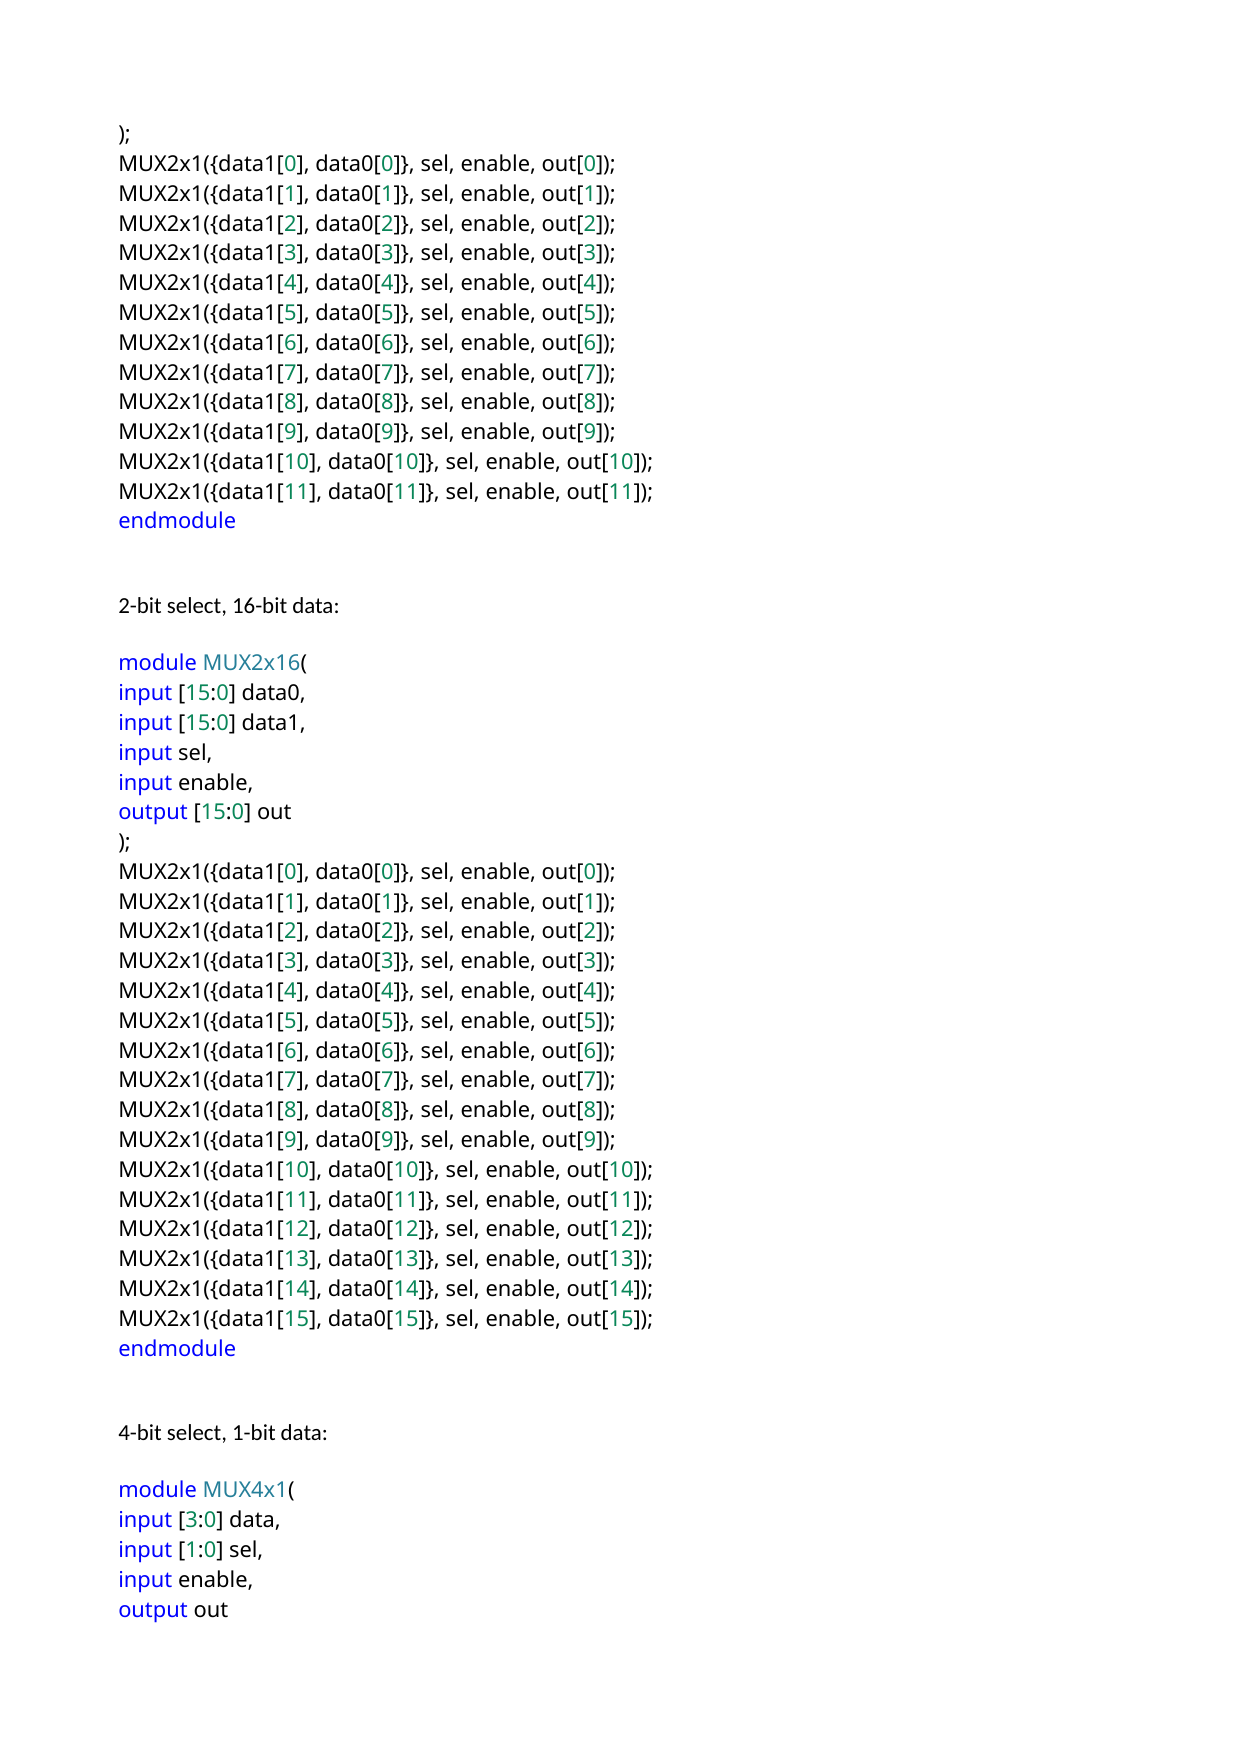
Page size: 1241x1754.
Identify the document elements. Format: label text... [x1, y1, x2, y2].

text MUX2x1({data1[6], data0[6]}, sel, enable, out[6]); [118, 327, 1122, 356]
text MUX2x1({data1[1], data0[1]}, sel, enable, out[1]); [118, 886, 1122, 915]
text MUX2x1({data1[11], data0[11]}, sel, enable, out[11]); [118, 476, 1122, 505]
text MUX2x1({data1[1], data0[1]}, sel, enable, out[1]); [118, 178, 1122, 207]
text MUX2x1({data1[14], data0[14]}, sel, enable, out[14]); [118, 1273, 1122, 1303]
text input enable, [118, 1564, 1122, 1593]
text MUX2x1({data1[12], data0[12]}, sel, enable, out[12]); [118, 1213, 1122, 1243]
text input [3:0] data, [118, 1504, 1122, 1534]
text MUX2x1({data1[4], data0[4]}, sel, enable, out[4]); [118, 267, 1122, 297]
text ); [118, 118, 1122, 148]
text MUX2x1({data1[6], data0[6]}, sel, enable, out[6]); [118, 1034, 1122, 1064]
text MUX2x1({data1[0], data0[0]}, sel, enable, out[0]); [118, 856, 1122, 886]
text MUX2x1({data1[5], data0[5]}, sel, enable, out[5]); [118, 1005, 1122, 1034]
text MUX2x1({data1[11], data0[11]}, sel, enable, out[11]); [118, 1183, 1122, 1213]
text MUX2x1({data1[2], data0[2]}, sel, enable, out[2]); [118, 207, 1122, 237]
text MUX2x1({data1[5], data0[5]}, sel, enable, out[5]); [118, 297, 1122, 327]
text input sel, [118, 737, 1122, 766]
text MUX2x1({data1[10], data0[10]}, sel, enable, out[10]); [118, 1154, 1122, 1183]
text module MUX2x16( [118, 647, 1122, 677]
text MUX2x1({data1[13], data0[13]}, sel, enable, out[13]); [118, 1243, 1122, 1273]
text endmodule [118, 1332, 1122, 1362]
text input [15:0] data1, [118, 707, 1122, 737]
text ); [118, 826, 1122, 856]
text 4-bit select, 1-bit data: [118, 1418, 1122, 1446]
text endmodule [118, 505, 1122, 535]
text MUX2x1({data1[2], data0[2]}, sel, enable, out[2]); [118, 915, 1122, 945]
text MUX2x1({data1[9], data0[9]}, sel, enable, out[9]); [118, 416, 1122, 446]
text MUX2x1({data1[9], data0[9]}, sel, enable, out[9]); [118, 1124, 1122, 1154]
text MUX2x1({data1[8], data0[8]}, sel, enable, out[8]); [118, 386, 1122, 416]
text MUX2x1({data1[15], data0[15]}, sel, enable, out[15]); [118, 1303, 1122, 1332]
text 2-bit select, 16-bit data: [118, 591, 1122, 619]
text MUX2x1({data1[7], data0[7]}, sel, enable, out[7]); [118, 1064, 1122, 1094]
text output out [118, 1593, 1122, 1623]
text input [15:0] data0, [118, 677, 1122, 707]
text MUX2x1({data1[3], data0[3]}, sel, enable, out[3]); [118, 945, 1122, 975]
text input enable, [118, 766, 1122, 796]
text module MUX4x1( [118, 1474, 1122, 1504]
text MUX2x1({data1[10], data0[10]}, sel, enable, out[10]); [118, 446, 1122, 476]
text input [1:0] sel, [118, 1534, 1122, 1564]
text MUX2x1({data1[7], data0[7]}, sel, enable, out[7]); [118, 356, 1122, 386]
text MUX2x1({data1[3], data0[3]}, sel, enable, out[3]); [118, 237, 1122, 267]
text MUX2x1({data1[8], data0[8]}, sel, enable, out[8]); [118, 1094, 1122, 1124]
text MUX2x1({data1[0], data0[0]}, sel, enable, out[0]); [118, 148, 1122, 178]
text MUX2x1({data1[4], data0[4]}, sel, enable, out[4]); [118, 975, 1122, 1005]
text output [15:0] out [118, 796, 1122, 826]
